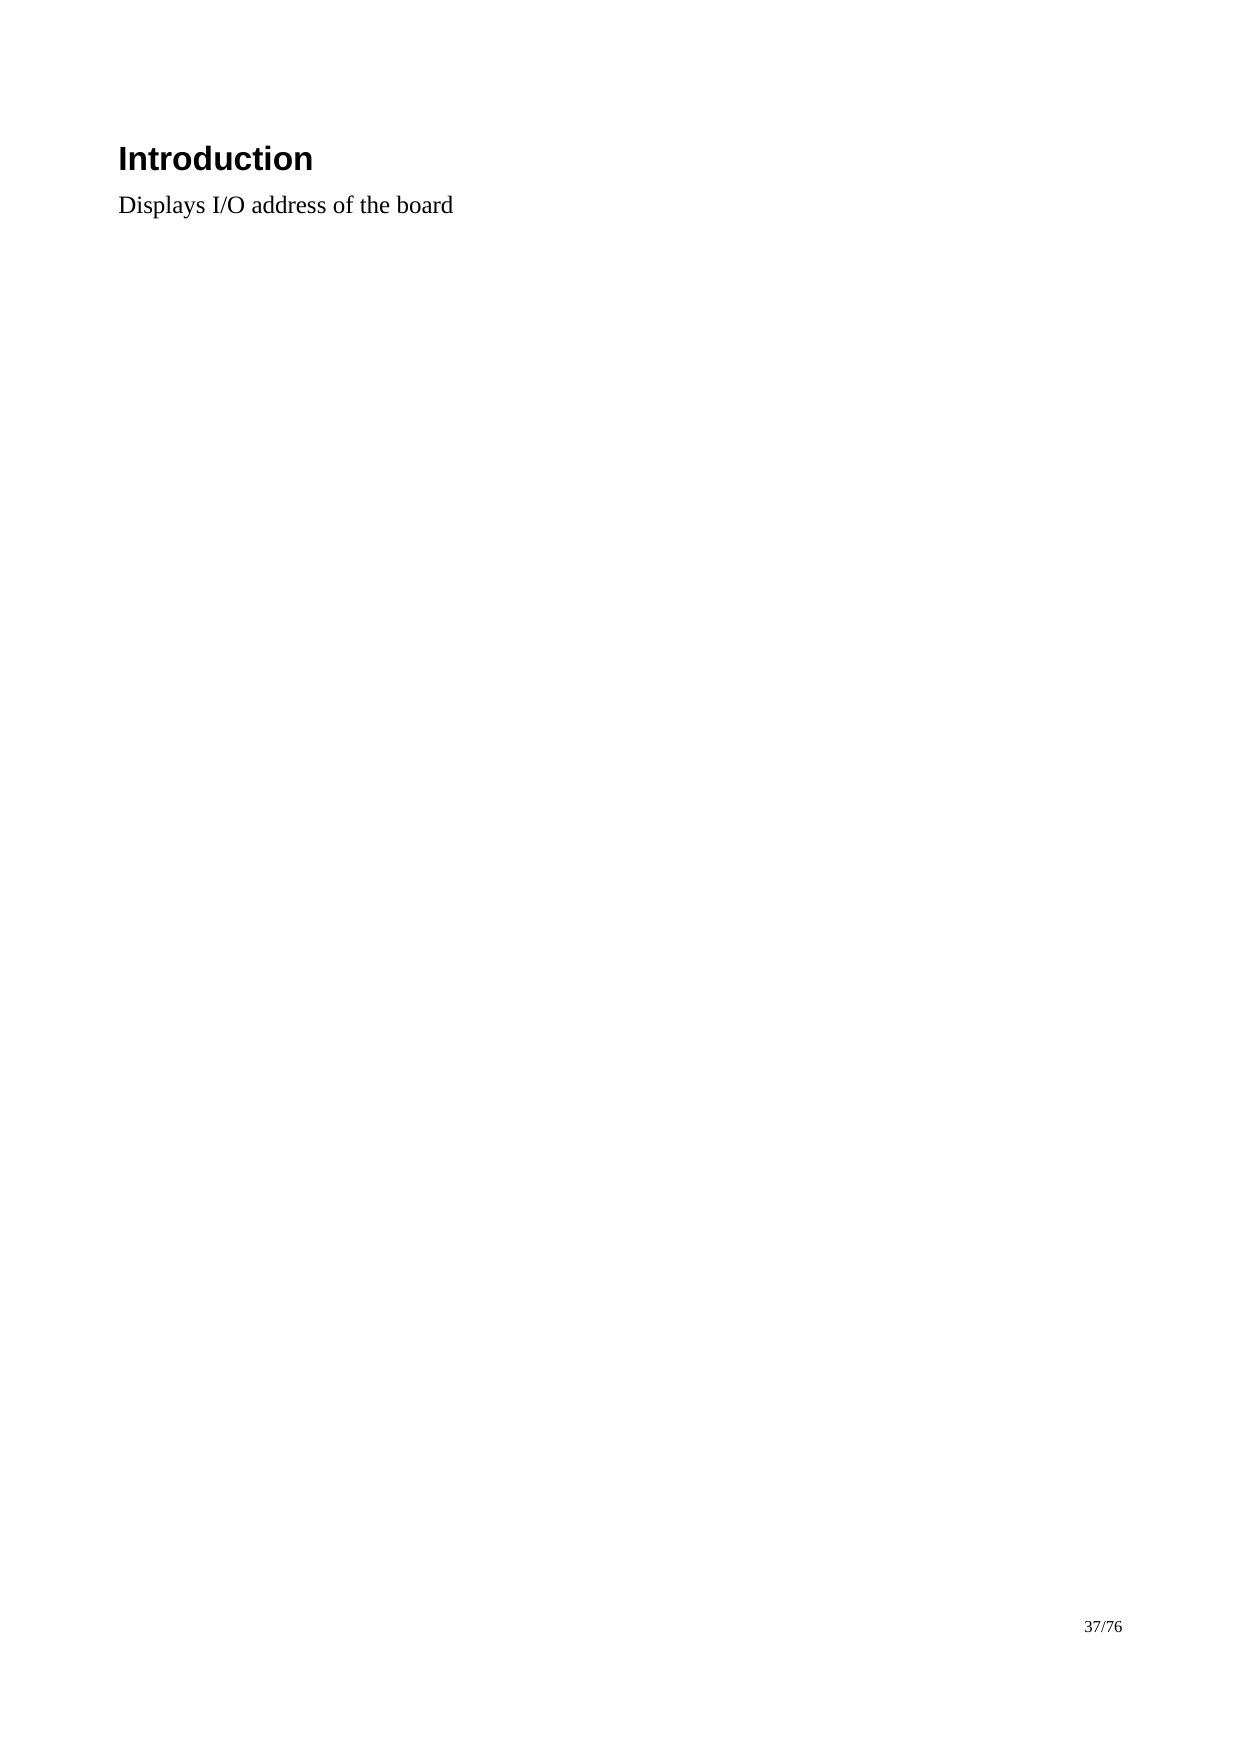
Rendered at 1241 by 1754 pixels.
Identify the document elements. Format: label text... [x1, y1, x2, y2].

subtitle Introduction [118, 139, 1122, 178]
text Displays I/O address of the board [118, 190, 1122, 219]
